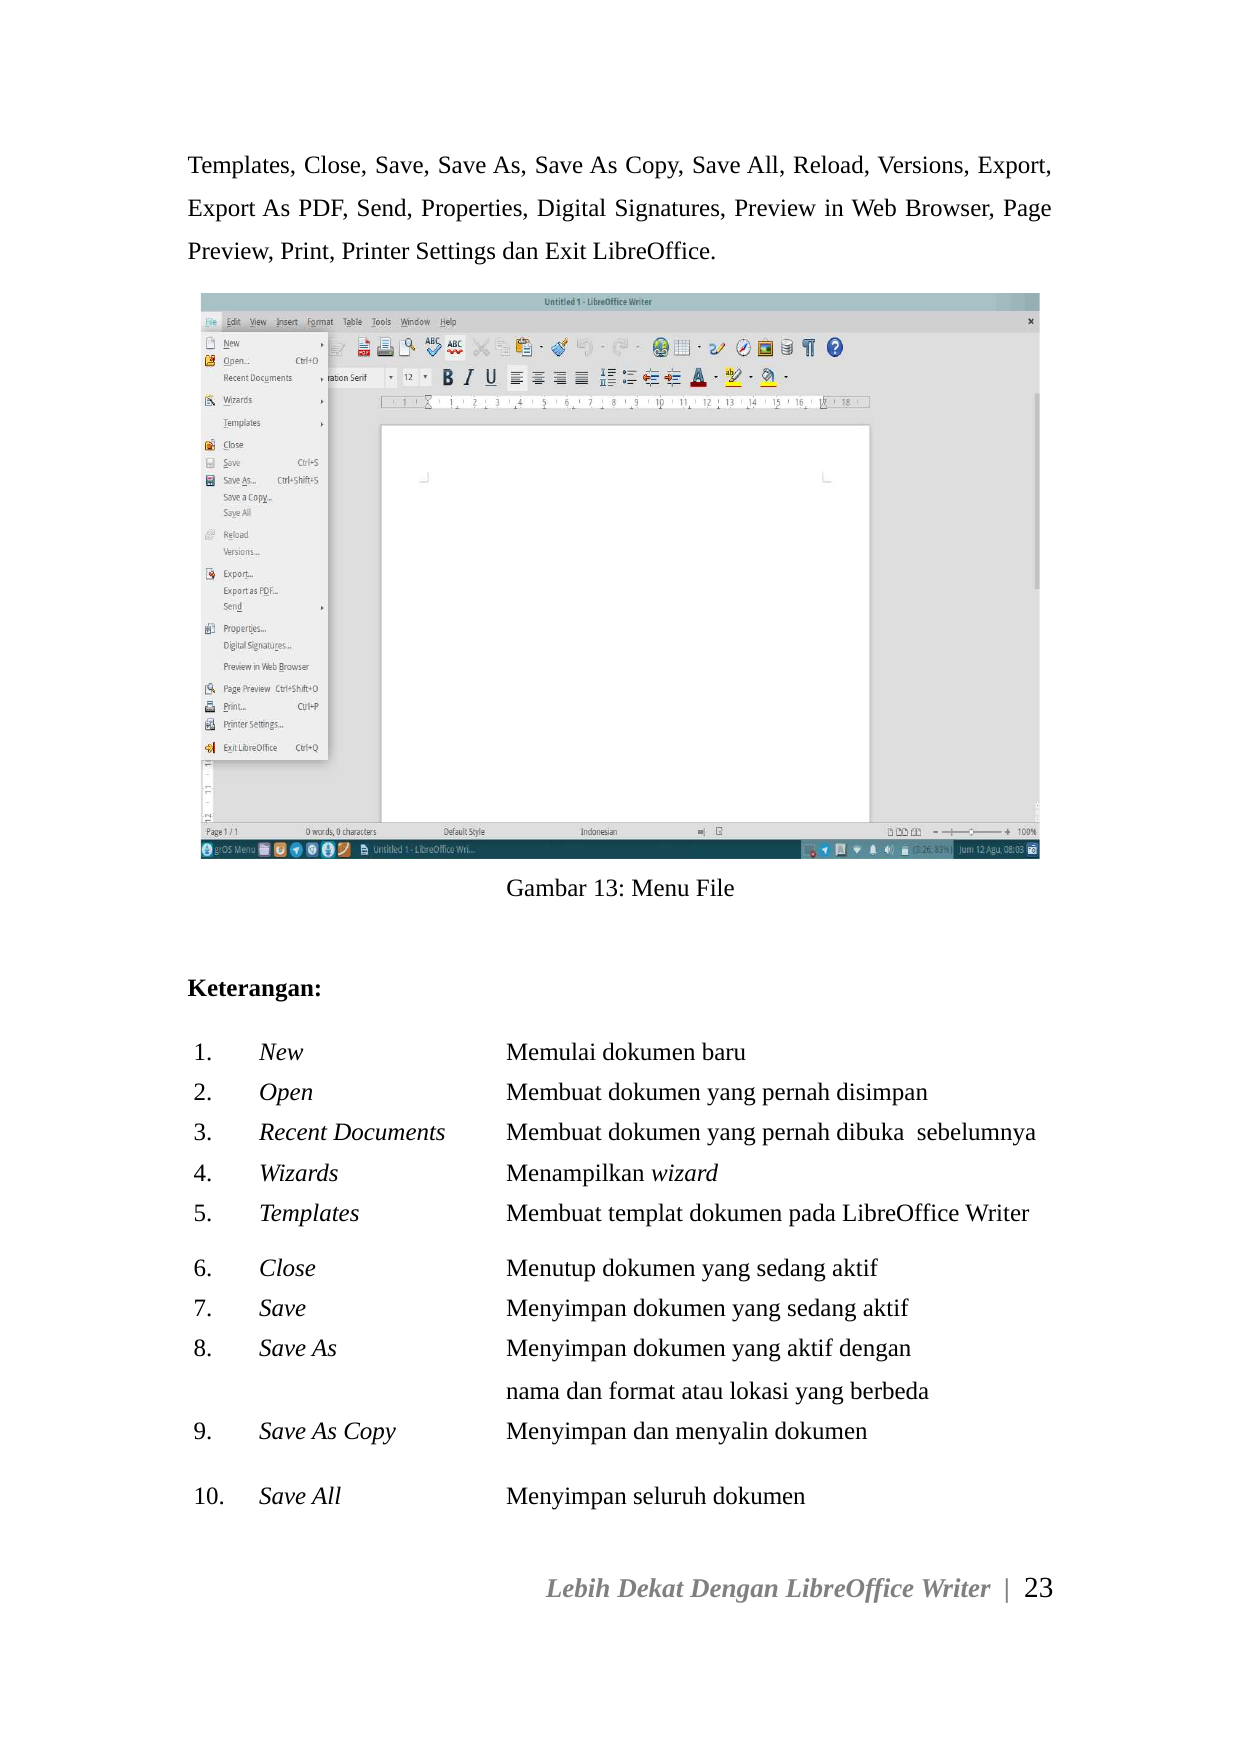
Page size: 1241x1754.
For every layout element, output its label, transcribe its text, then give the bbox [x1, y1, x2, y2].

table_cell Membuat dokumen yang pernah disimpan [500, 1071, 1050, 1112]
table_cell 5. [188, 1192, 253, 1247]
table_header New [253, 1031, 500, 1071]
table_cell Save As [253, 1327, 500, 1411]
table_cell Menutup dokumen yang sedang aktif [500, 1247, 1050, 1287]
table_cell 9. [188, 1411, 253, 1475]
text Keterangan: [187, 973, 1053, 1002]
table_cell Menyimpan dokumen yang aktif dengan nama dan format atau lokasi yang berbeda [500, 1327, 1050, 1411]
table_cell 8. [188, 1327, 253, 1411]
table_cell Membuat dokumen yang pernah dibuka sebelumnya [500, 1112, 1050, 1152]
table_cell Wizards [253, 1152, 500, 1192]
table_cell Close [253, 1247, 500, 1287]
table_cell Membuat templat dokumen pada LibreOffice Writer [500, 1192, 1050, 1247]
table_cell 10. [188, 1475, 253, 1515]
table_cell Save All [253, 1475, 500, 1515]
table_cell Menyimpan dan menyalin dokumen [500, 1411, 1050, 1475]
table_cell Menyimpan seluruh dokumen [500, 1475, 1050, 1515]
table_header Memulai dokumen baru [500, 1031, 1050, 1071]
picture [200, 293, 1040, 859]
text Templates, Close, Save, Save As, Save As Copy, Save All, Reload, Versions, Export, Export As PDF, Send, Properties, Digital Signatures, Preview in Web Browser, Page Preview, Print, Printer Settings dan Exit LibreOffice. [187, 150, 1053, 265]
table_cell Recent Documents [253, 1112, 500, 1152]
table_cell Menyimpan dokumen yang sedang aktif [500, 1287, 1050, 1327]
table_cell Menampilkan wizard [500, 1152, 1050, 1192]
table_header 1. [188, 1031, 253, 1071]
table_cell Save [253, 1287, 500, 1327]
table_cell 4. [188, 1152, 253, 1192]
table_cell Open [253, 1071, 500, 1112]
table_cell Templates [253, 1192, 500, 1247]
table_cell 7. [188, 1287, 253, 1327]
table_cell Save As Copy [253, 1411, 500, 1475]
table_cell 6. [188, 1247, 253, 1287]
text Gambar 13: Menu File [187, 294, 1053, 901]
table_cell 2. [188, 1071, 253, 1112]
table_cell 3. [188, 1112, 253, 1152]
